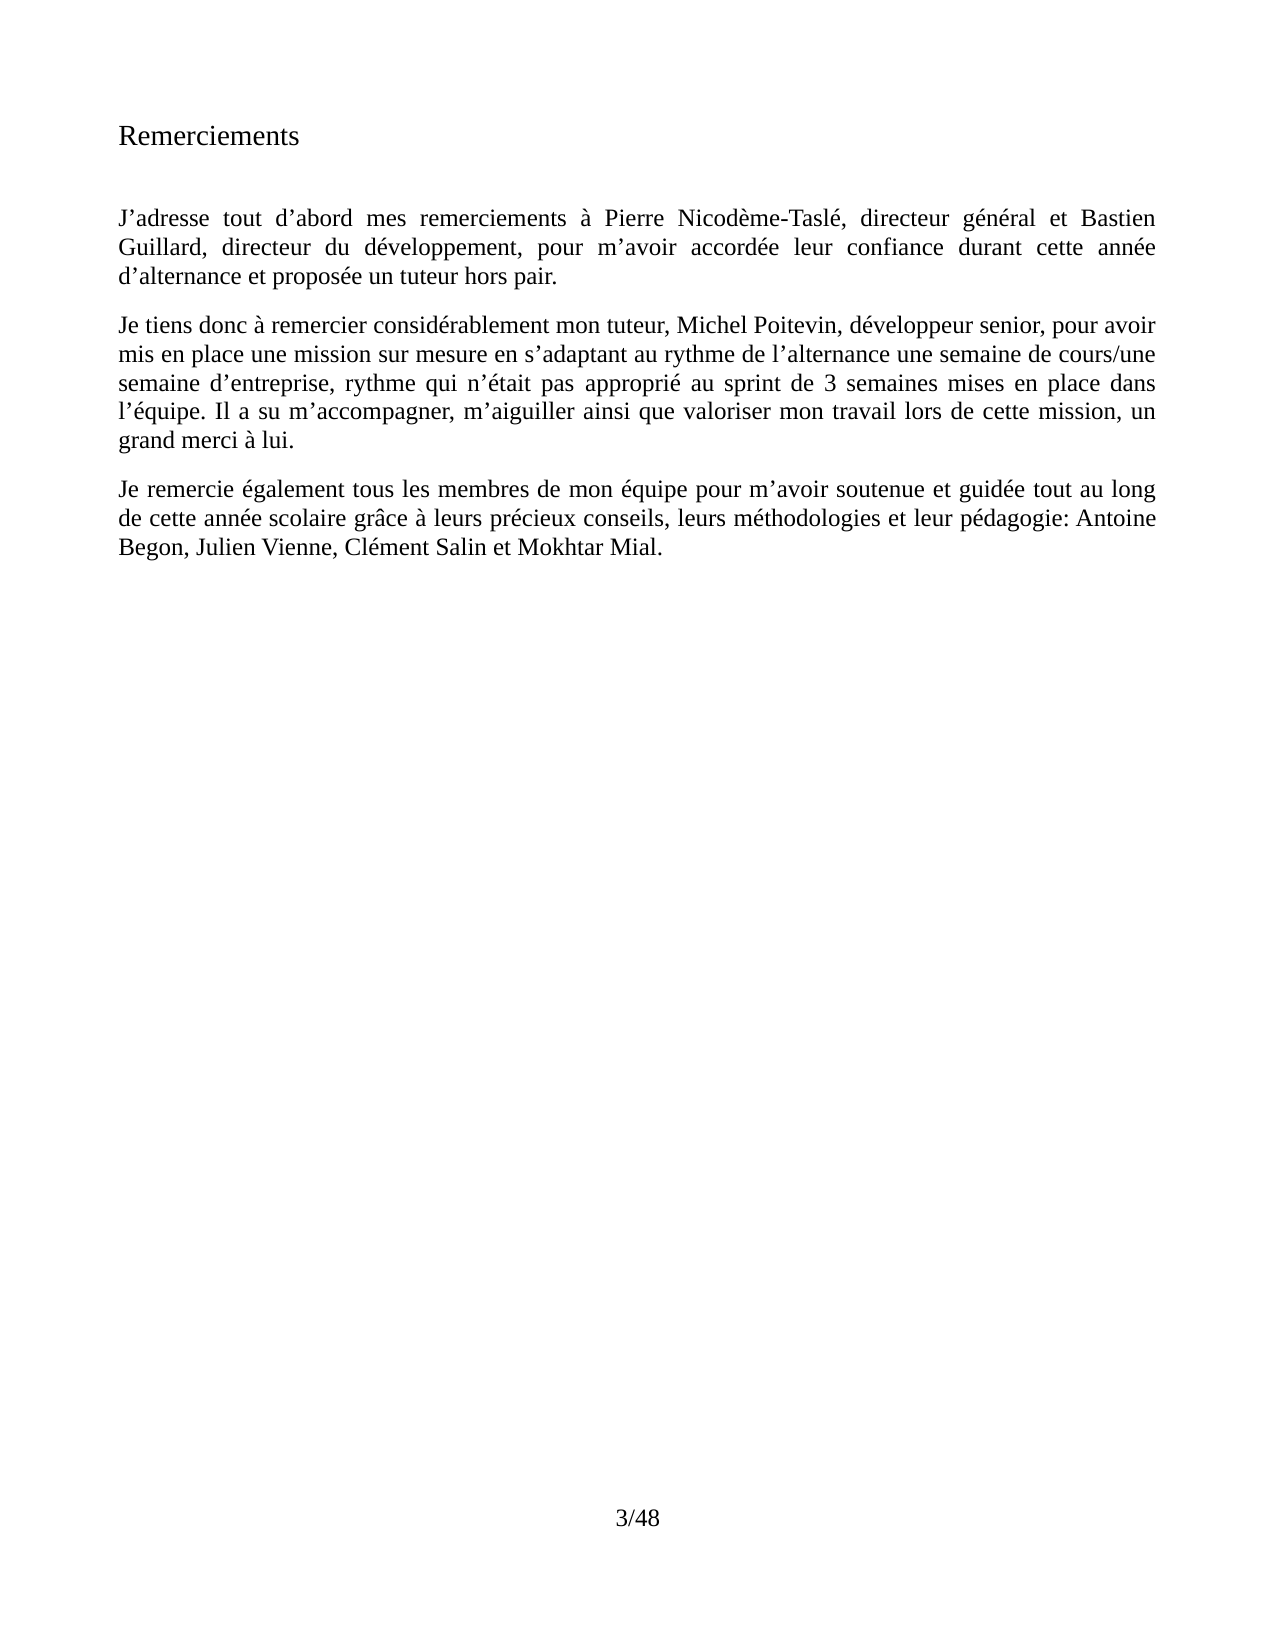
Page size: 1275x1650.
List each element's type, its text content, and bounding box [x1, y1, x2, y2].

text J’adresse tout d’abord mes remerciements à Pierre Nicodème-Taslé, directeur général et Bastien Guillard, directeur du développement, pour m’avoir accordée leur confiance durant cette année d’alternance et proposée un tuteur hors pair. [118, 203, 1157, 289]
text Je tiens donc à remercier considérablement mon tuteur, Michel Poitevin, développeur senior, pour avoir mis en place une mission sur mesure en s’adaptant au rythme de l’alternance une semaine de cours/une semaine d’entreprise, rythme qui n’était pas approprié au sprint de 3 semaines mises en place dans l’équipe. Il a su m’accompagner, m’aiguiller ainsi que valoriser mon travail lors de cette mission, un grand merci à lui. [118, 310, 1157, 454]
text Remerciements [118, 118, 1157, 152]
text Je remercie également tous les membres de mon équipe pour m’avoir soutenue et guidée tout au long de cette année scolaire grâce à leurs précieux conseils, leurs méthodologies et leur pédagogie: Antoine Begon, Julien Vienne, Clément Salin et Mokhtar Mial. [118, 474, 1157, 561]
